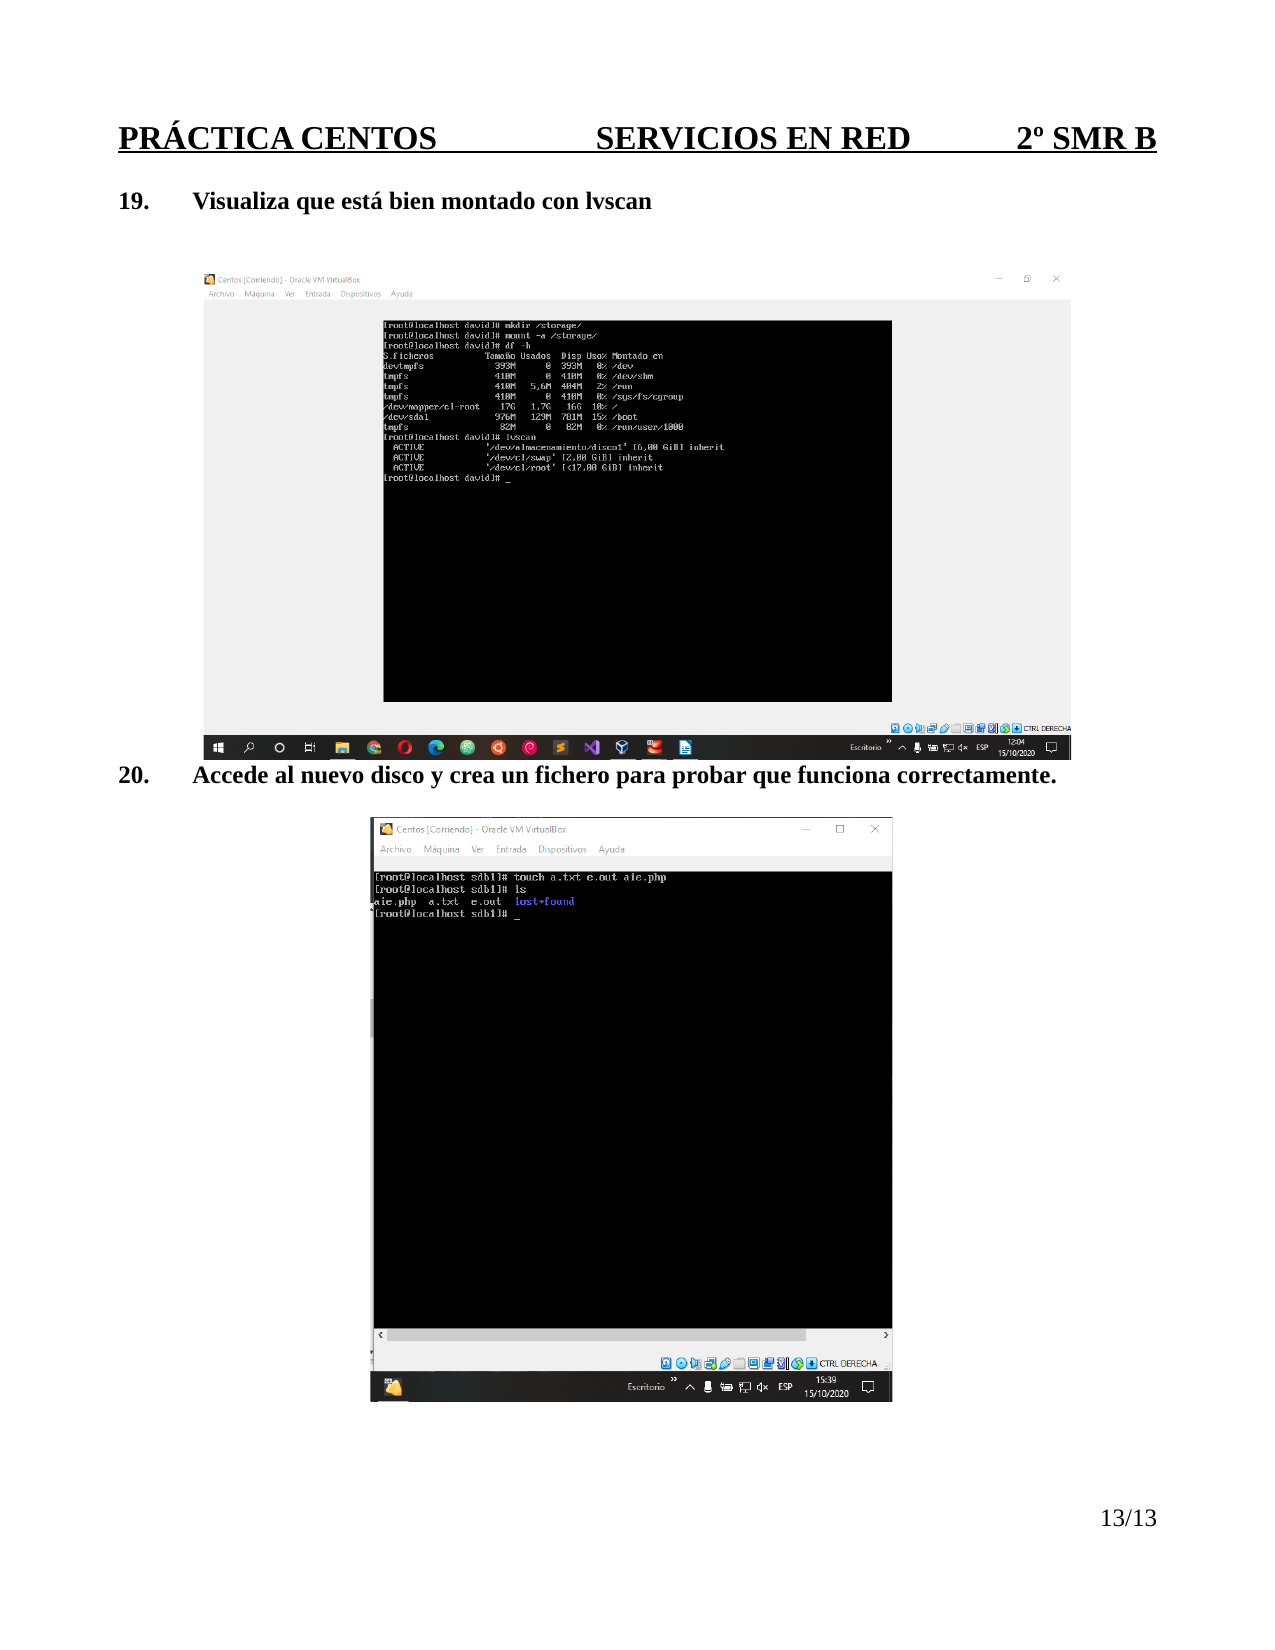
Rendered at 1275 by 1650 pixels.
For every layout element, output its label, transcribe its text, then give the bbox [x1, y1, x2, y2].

picture [203, 272, 1072, 760]
text 20. Accede al nuevo disco y crea un fichero para probar que funciona correctamente. [118, 272, 1157, 789]
text 19. Visualiza que está bien montado con lvscan [118, 186, 1157, 215]
